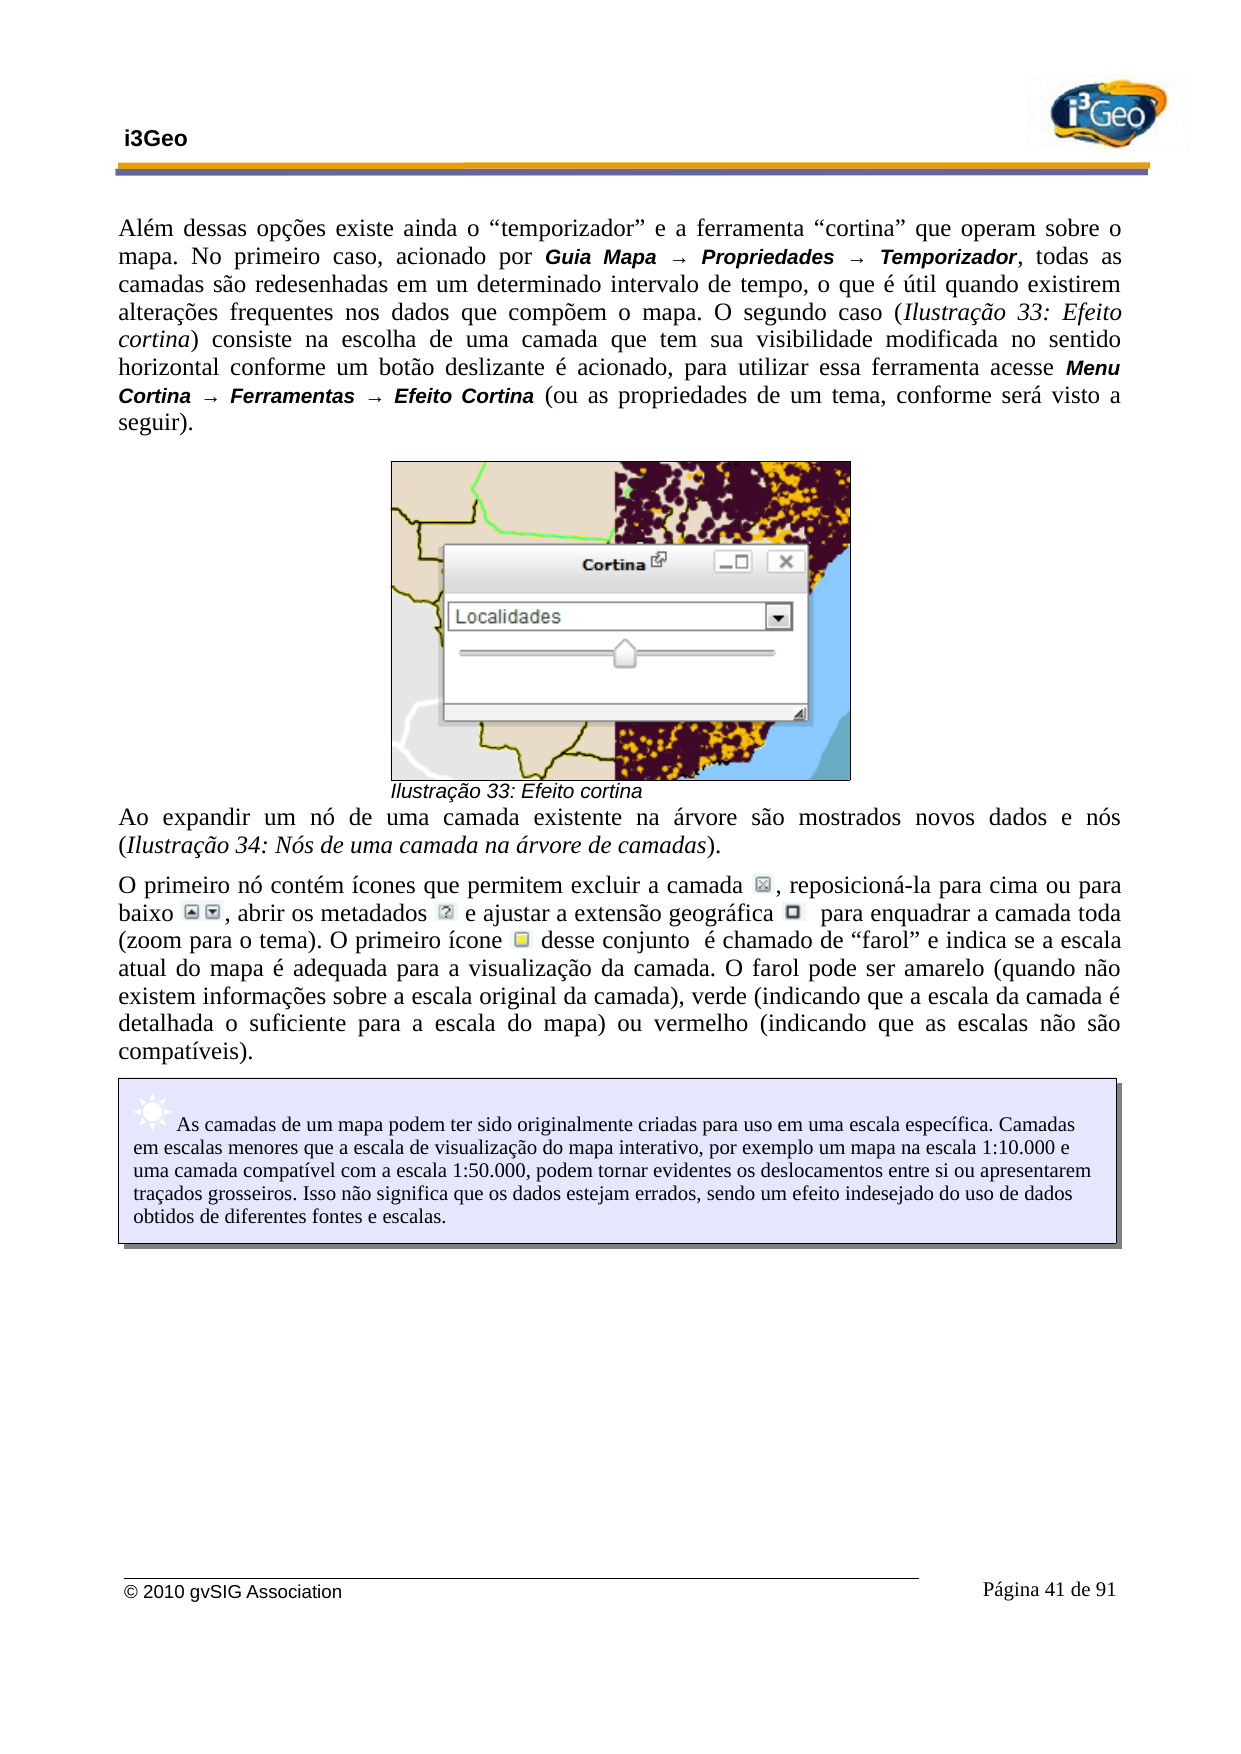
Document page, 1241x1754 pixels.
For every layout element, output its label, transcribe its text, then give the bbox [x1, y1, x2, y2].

picture [434, 902, 459, 921]
picture [751, 873, 776, 894]
picture [180, 900, 225, 921]
picture [510, 930, 534, 949]
picture [138, 1098, 147, 1106]
picture [164, 1109, 173, 1115]
picture [149, 1092, 156, 1101]
picture [149, 1123, 156, 1132]
picture [1025, 74, 1191, 151]
picture [133, 1109, 141, 1115]
picture [138, 1102, 167, 1126]
text Além dessas opções existe ainda o “temporizador” e a ferramenta “cortina” que operam sobre o mapa. No primeiro caso, acionado por guia Mapa → Propriedades → Temporizador, todas as camadas são redesenhadas em um determinado intervalo de tempo, o que é útil quando existirem alterações frequentes nos dados que compõem o mapa. O segundo caso (Ilustração 33: Efeito cortina) consiste na escolha de uma camada que tem sua visibilidade modificada no sentido horizontal conforme um botão deslizante é acionado, para utilizar essa ferramenta acesse Menu cortina → Ferramentas → Efeito cortina (ou as propriedades de um tema, conforme será visto a seguir). [118, 214, 1122, 436]
text O primeiro nó contém ícones que permitem excluir a camada , reposicioná-la para cima ou para baixo , abrir os metadados e ajustar a extensão geográfica para enquadrar a camada toda (zoom para o tema). O primeiro ícone desse conjunto é chamado de “farol” e indica se a escala atual do mapa é adequada para a visualização da camada. O farol pode ser amarelo (quando não existem informações sobre a escala original da camada), verde (indicando que a escala da camada é detalhada o suficiente para a escala do mapa) ou vermelho (indicando que as escalas não são compatíveis). [118, 871, 1122, 1065]
picture [158, 1098, 167, 1106]
text Ao expandir um nó de uma camada existente na árvore são mostrados novos dados e nós (Ilustração 34: Nós de uma camada na árvore de camadas). [118, 449, 1122, 858]
text Ilustração 33: Efeito cortina [390, 780, 850, 803]
picture [781, 902, 807, 921]
text As camadas de um mapa podem ter sido originalmente criadas para uso em uma escala específica. Camadas em escalas menores que a escala de visualização do mapa interativo, por exemplo um mapa na escala 1:10.000 e uma camada compatível com a escala 1:50.000, podem tornar evidentes os deslocamentos entre si ou apresentarem traçados grosseiros. Isso não significa que os dados estejam errados, sendo um efeito indesejado do uso de dados obtidos de diferentes fontes e escalas. [119, 1079, 1116, 1243]
picture [392, 462, 850, 780]
